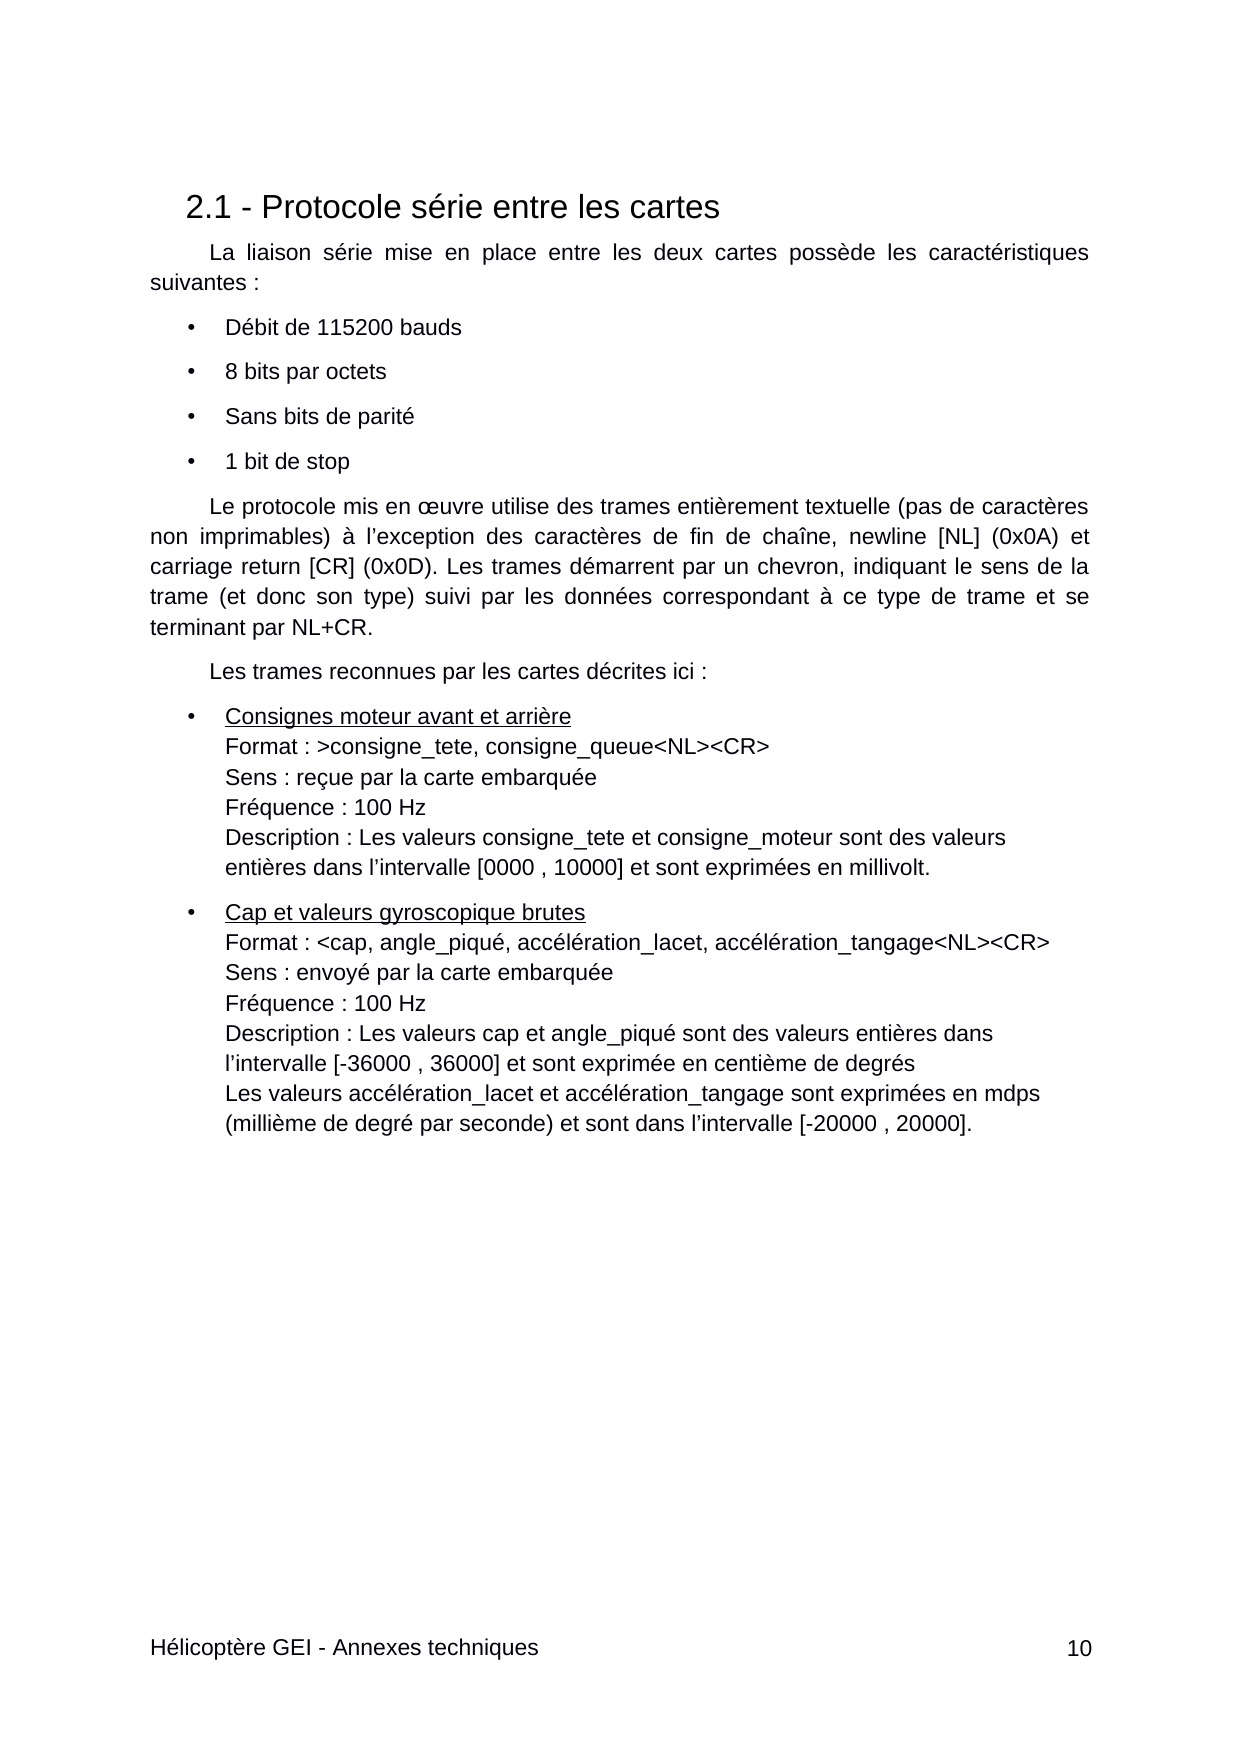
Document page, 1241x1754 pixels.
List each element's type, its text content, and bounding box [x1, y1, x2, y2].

list Sans bits de parité [187, 403, 1090, 429]
list Débit de 115200 bauds [187, 313, 1090, 340]
subtitle Protocole série entre les cartes [150, 187, 1090, 226]
text La liaison série mise en place entre les deux cartes possède les caractéristiques suivantes : [150, 238, 1090, 295]
list Consignes moteur avant et arrière Format : >consigne_tete, consigne_queue<NL><CR> Sens : reçue par la carte embarquée Fréquence : 100 Hz Description : Les valeurs consigne_tete et consigne_moteur sont des valeurs entières dans l’intervalle [0000 , 10000] et sont exprimées en millivolt. [187, 703, 1090, 880]
list 1 bit de stop [187, 448, 1090, 474]
list Cap et valeurs gyroscopique brutes Format : <cap, angle_piqué, accélération_lacet, accélération_tangage<NL><CR> Sens : envoyé par la carte embarquée Fréquence : 100 Hz Description : Les valeurs cap et angle_piqué sont des valeurs entières dans l’intervalle [-36000 , 36000] et sont exprimée en centième de degrés Les valeurs accélération_lacet et accélération_tangage sont exprimées en mdps (millième de degré par seconde) et sont dans l’intervalle [-20000 , 20000]. [187, 899, 1090, 1167]
list 8 bits par octets [187, 358, 1090, 384]
text Le protocole mis en œuvre utilise des trames entièrement textuelle (pas de caractères non imprimables) à l’exception des caractères de fin de chaîne, newline [NL] (0x0A) et carriage return [CR] (0x0D). Les trames démarrent par un chevron, indiquant le sens de la trame (et donc son type) suivi par les données correspondant à ce type de trame et se terminant par NL+CR. [150, 493, 1090, 640]
text Les trames reconnues par les cartes décrites ici : [150, 658, 1090, 684]
